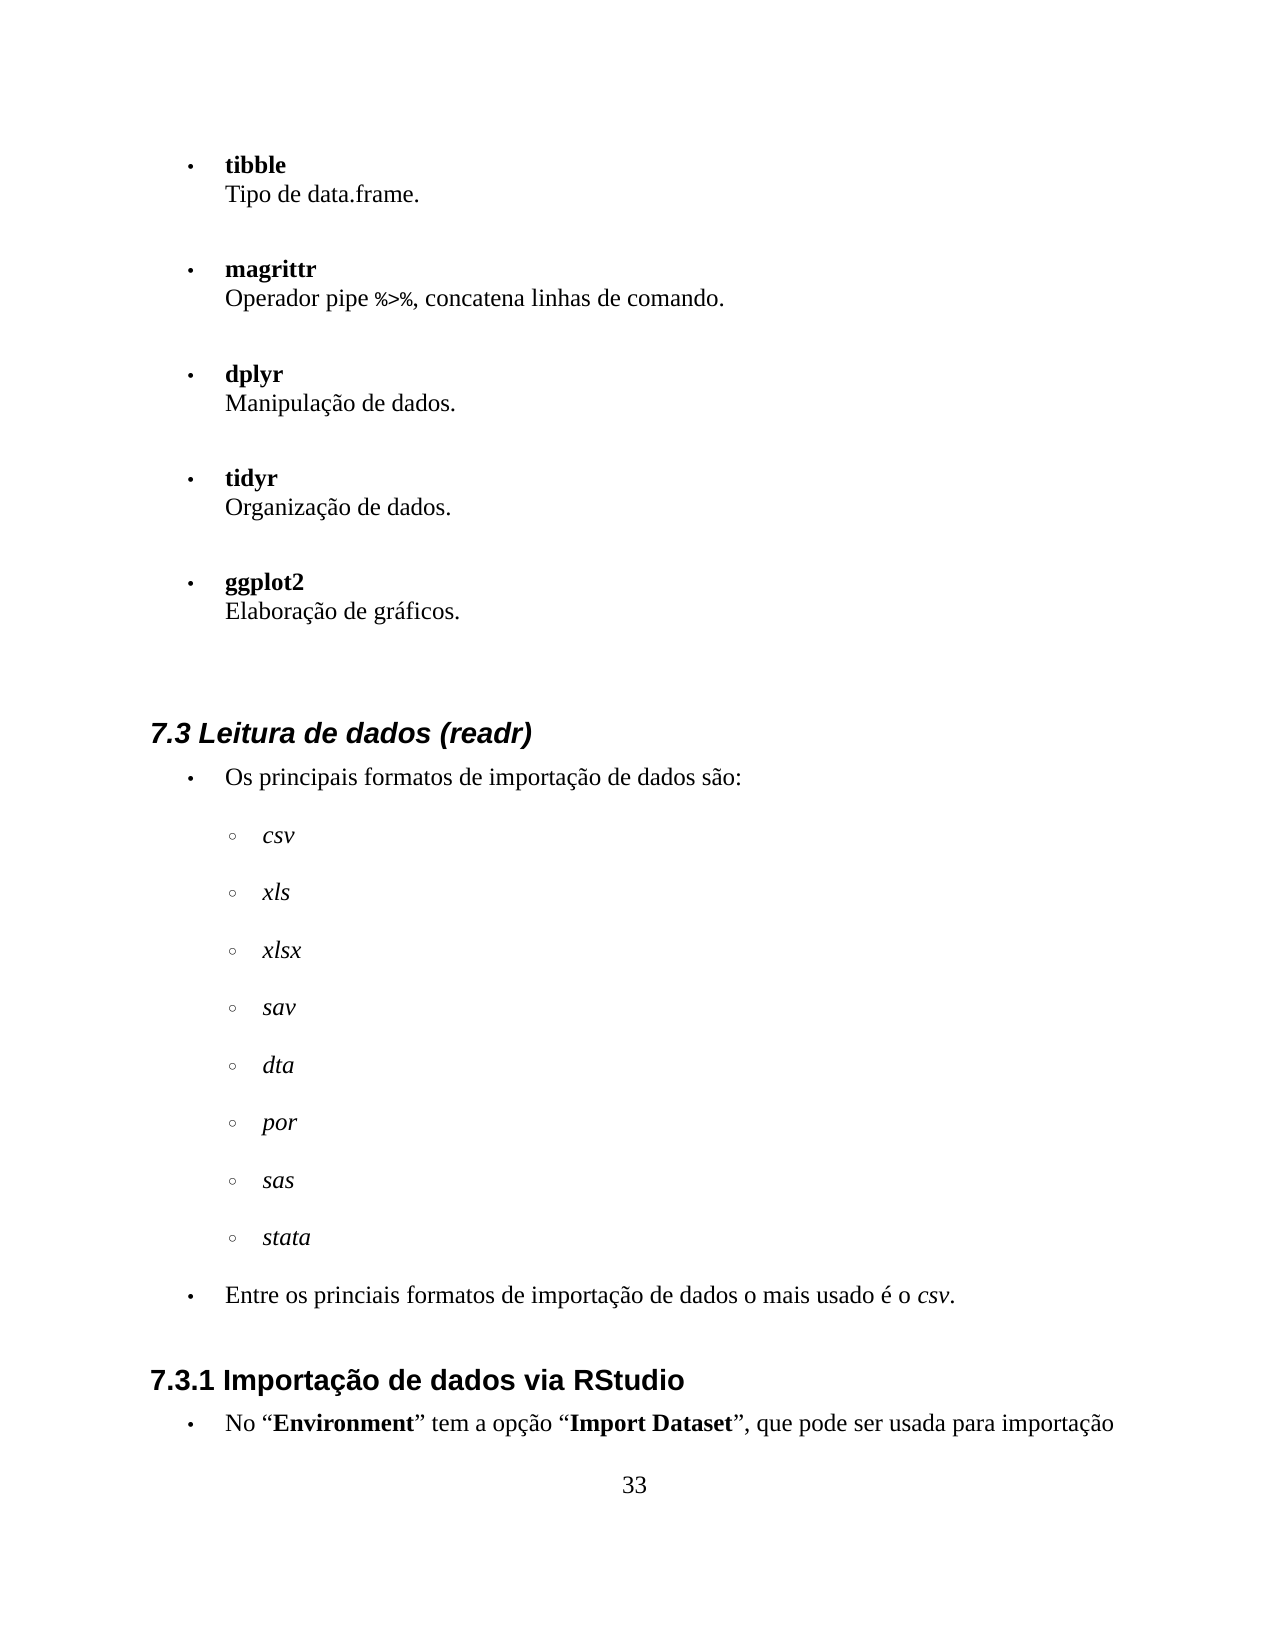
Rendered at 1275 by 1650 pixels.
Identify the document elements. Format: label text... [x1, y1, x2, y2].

list No “Environment” tem a opção “Import Dataset”, que pode ser usada para importação [187, 1408, 1125, 1437]
list dta [225, 1050, 1125, 1107]
list magrittr Operador pipe %>%, concatena linhas de comando. [187, 254, 1125, 341]
list Os principais formatos de importação de dados são: [187, 762, 1125, 820]
subtitle 7.3 Leitura de dados (readr) [150, 716, 1125, 750]
list ggplot2 Elaboração de gráficos. [187, 567, 1125, 654]
list sas [225, 1165, 1125, 1222]
list por [225, 1107, 1125, 1165]
subtitle 7.3.1 Importação de dados via RStudio [150, 1362, 1125, 1396]
list sav [225, 992, 1125, 1050]
list tidyr Organização de dados. [187, 463, 1125, 549]
list Entre os princiais formatos de importação de dados o mais usado é o csv. [187, 1280, 1125, 1337]
list xlsx [225, 935, 1125, 992]
list xls [225, 877, 1125, 935]
list tibble Tipo de data.frame. [187, 150, 1125, 236]
list csv [225, 820, 1125, 877]
list dplyr Manipulação de dados. [187, 359, 1125, 445]
list stata [225, 1222, 1125, 1280]
